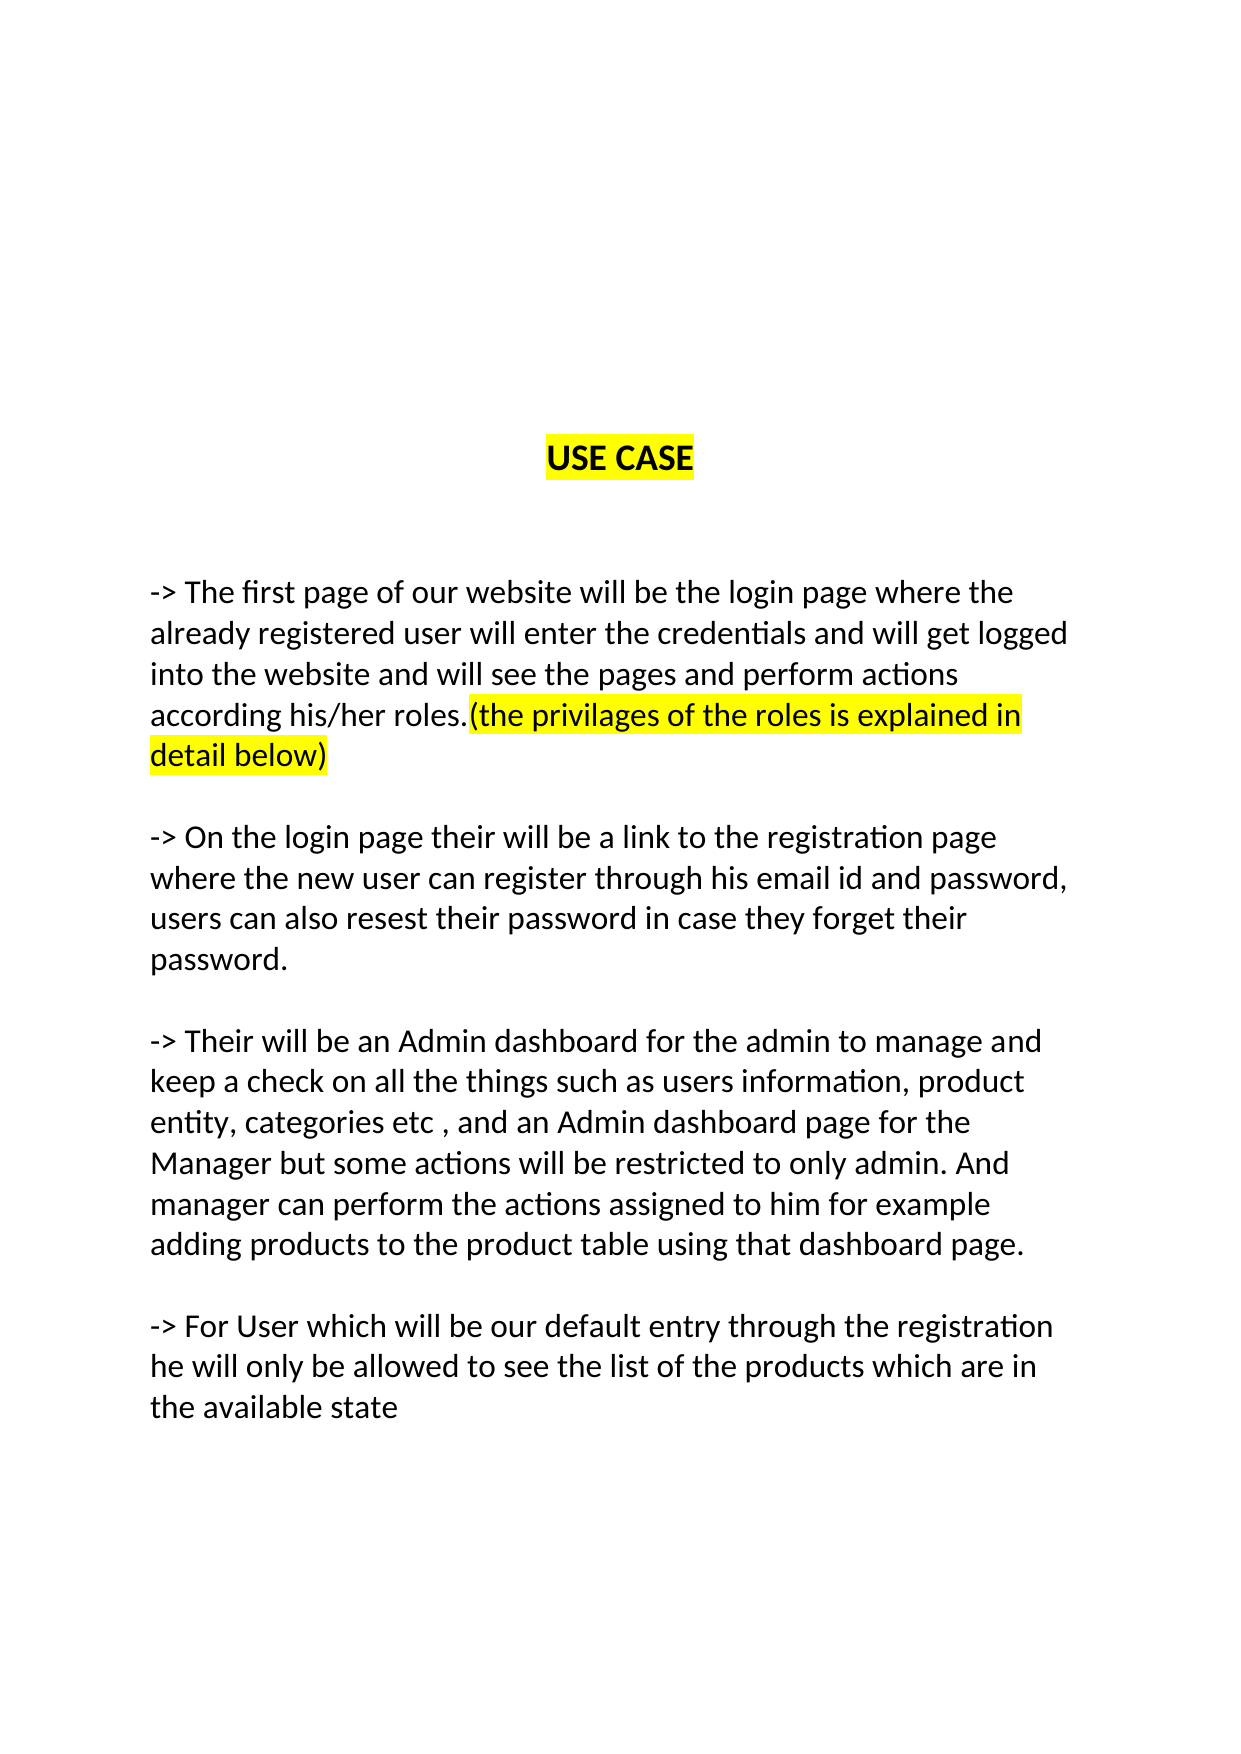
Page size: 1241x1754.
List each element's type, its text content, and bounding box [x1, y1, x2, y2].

text -> On the login page their will be a link to the registration page where the new user can register through his email id and password, users can also resest their password in case they forget their password. [150, 816, 1090, 979]
text -> Their will be an Admin dashboard for the admin to manage and keep a check on all the things such as users information, product entity, categories etc , and an Admin dashboard page for the Manager but some actions will be restricted to only admin. And manager can perform the actions assigned to him for example adding products to the product table using that dashboard page. [150, 1019, 1090, 1264]
text -> For User which will be our default entry through the registration he will only be allowed to see the list of the products which are in the available state [150, 1305, 1090, 1427]
text -> The first page of our website will be the login page where the already registered user will enter the credentials and will get logged into the website and will see the pages and perform actions according his/her roles.(the privilages of the roles is explained in detail below) [150, 572, 1090, 775]
text USE CASE [150, 434, 1090, 480]
